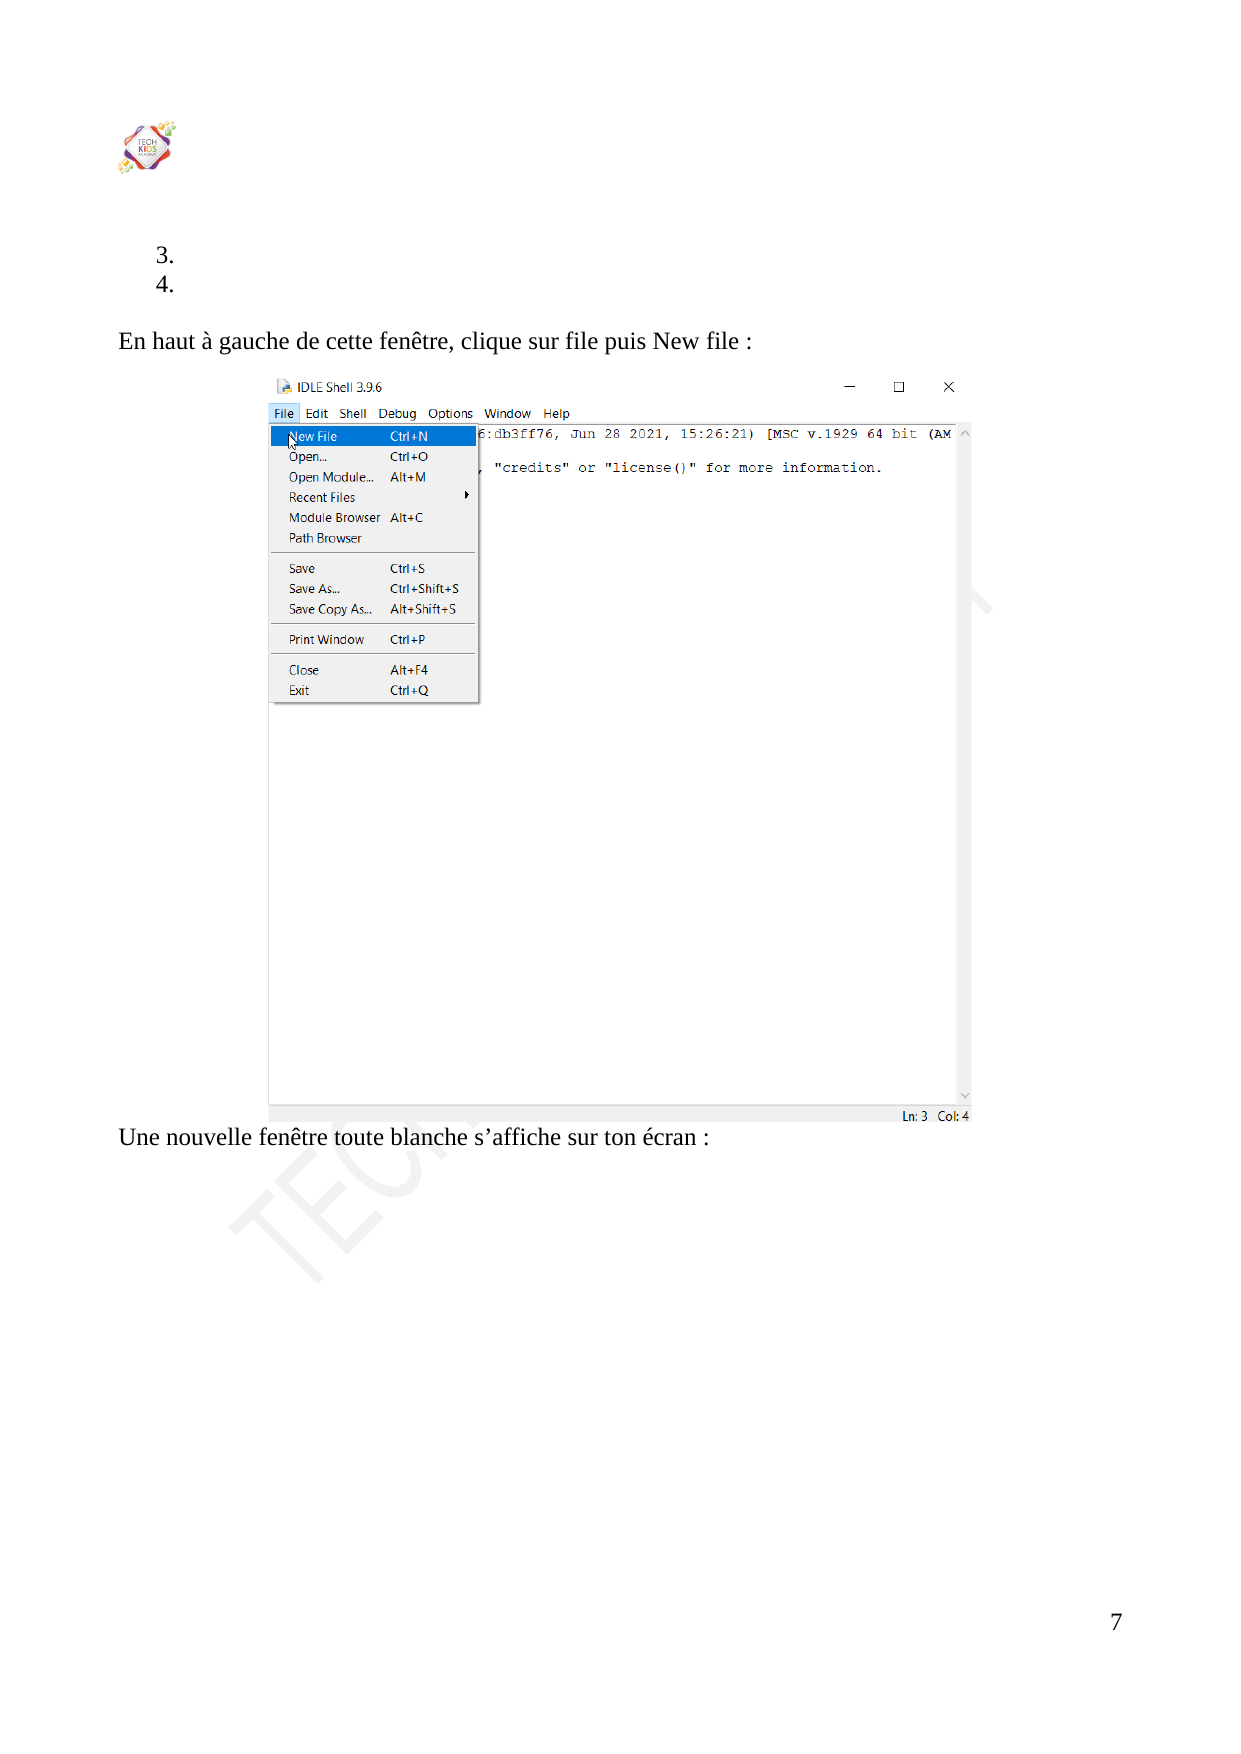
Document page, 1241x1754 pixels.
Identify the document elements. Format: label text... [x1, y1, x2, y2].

list En haut à gauche de cette fenêtre, clique sur file puis New file : [118, 326, 1122, 355]
text Une nouvelle fenêtre toute blanche s’affiche sur ton écran : [342, 1122, 431, 1151]
picture [118, 118, 176, 176]
text Une nouvelle fenêtre toute blanche s’affiche sur ton écran : [417, 1122, 1122, 1151]
picture [268, 371, 972, 1122]
text Une nouvelle fenêtre toute blanche s’affiche sur ton écran : [118, 1122, 335, 1151]
